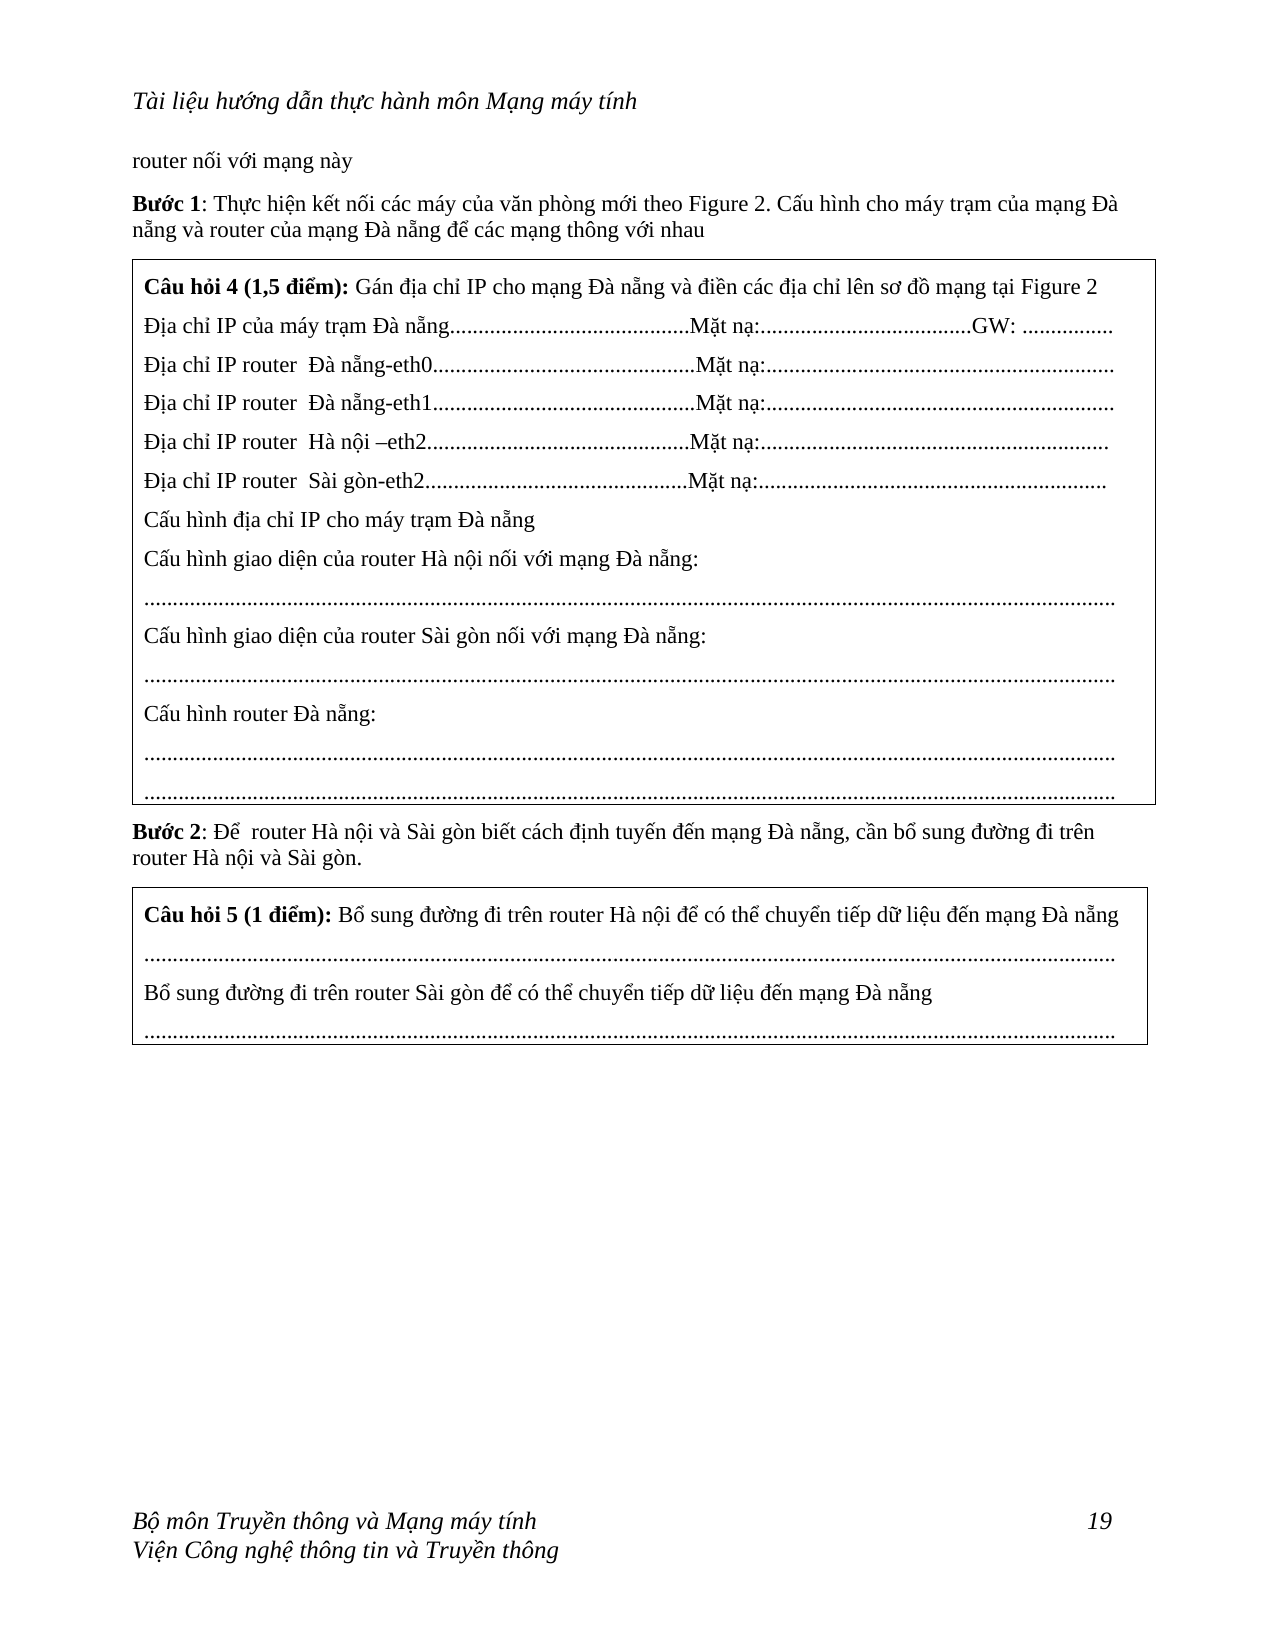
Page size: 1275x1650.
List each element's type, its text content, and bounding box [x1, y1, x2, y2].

table_header Câu hỏi 5 (1 điểm): Bổ sung đường đi trên router Hà nội để có thể chuyển tiếp dữ liệu đến mạng Đà nẵng .......................................................................................................................................................................... Bổ sung đường đi trên router Sài gòn để có thể chuyển tiếp dữ liệu đến mạng Đà nẵng .......................................................................................................................................................................... [133, 888, 1147, 1044]
text Bước 2: Để router Hà nội và Sài gòn biết cách định tuyến đến mạng Đà nẵng, cần bổ sung đường đi trên router Hà nội và Sài gòn. [132, 818, 1125, 871]
table_header Câu hỏi 4 (1,5 điểm): Gán địa chỉ IP cho mạng Đà nẵng và điền các địa chỉ lên sơ đồ mạng tại Figure 2 Địa chỉ IP của máy trạm Đà nẵng..........................................Mặt nạ:.....................................GW: ................ Địa chỉ IP router Đà nẵng-eth0..............................................Mặt nạ:............................................................. Địa chỉ IP router Đà nẵng-eth1..............................................Mặt nạ:............................................................. Địa chỉ IP router Hà nội –eth2..............................................Mặt nạ:............................................................. Địa chỉ IP router Sài gòn-eth2..............................................Mặt nạ:............................................................. Cấu hình địa chỉ IP cho máy trạm Đà nẵng Cấu hình giao diện của router Hà nội nối với mạng Đà nẵng: .......................................................................................................................................................................... Cấu hình giao diện của router Sài gòn nối với mạng Đà nẵng: .......................................................................................................................................................................... Cấu hình router Đà nẵng: .......................................................................................................................................................................... .......................................................................................................................................................................... [133, 260, 1155, 804]
text Bước 1: Thực hiện kết nối các máy của văn phòng mới theo Figure 2. Cấu hình cho máy trạm của mạng Đà nẵng và router của mạng Đà nẵng để các mạng thông với nhau [132, 190, 1125, 243]
text router nối với mạng này [132, 147, 1125, 173]
